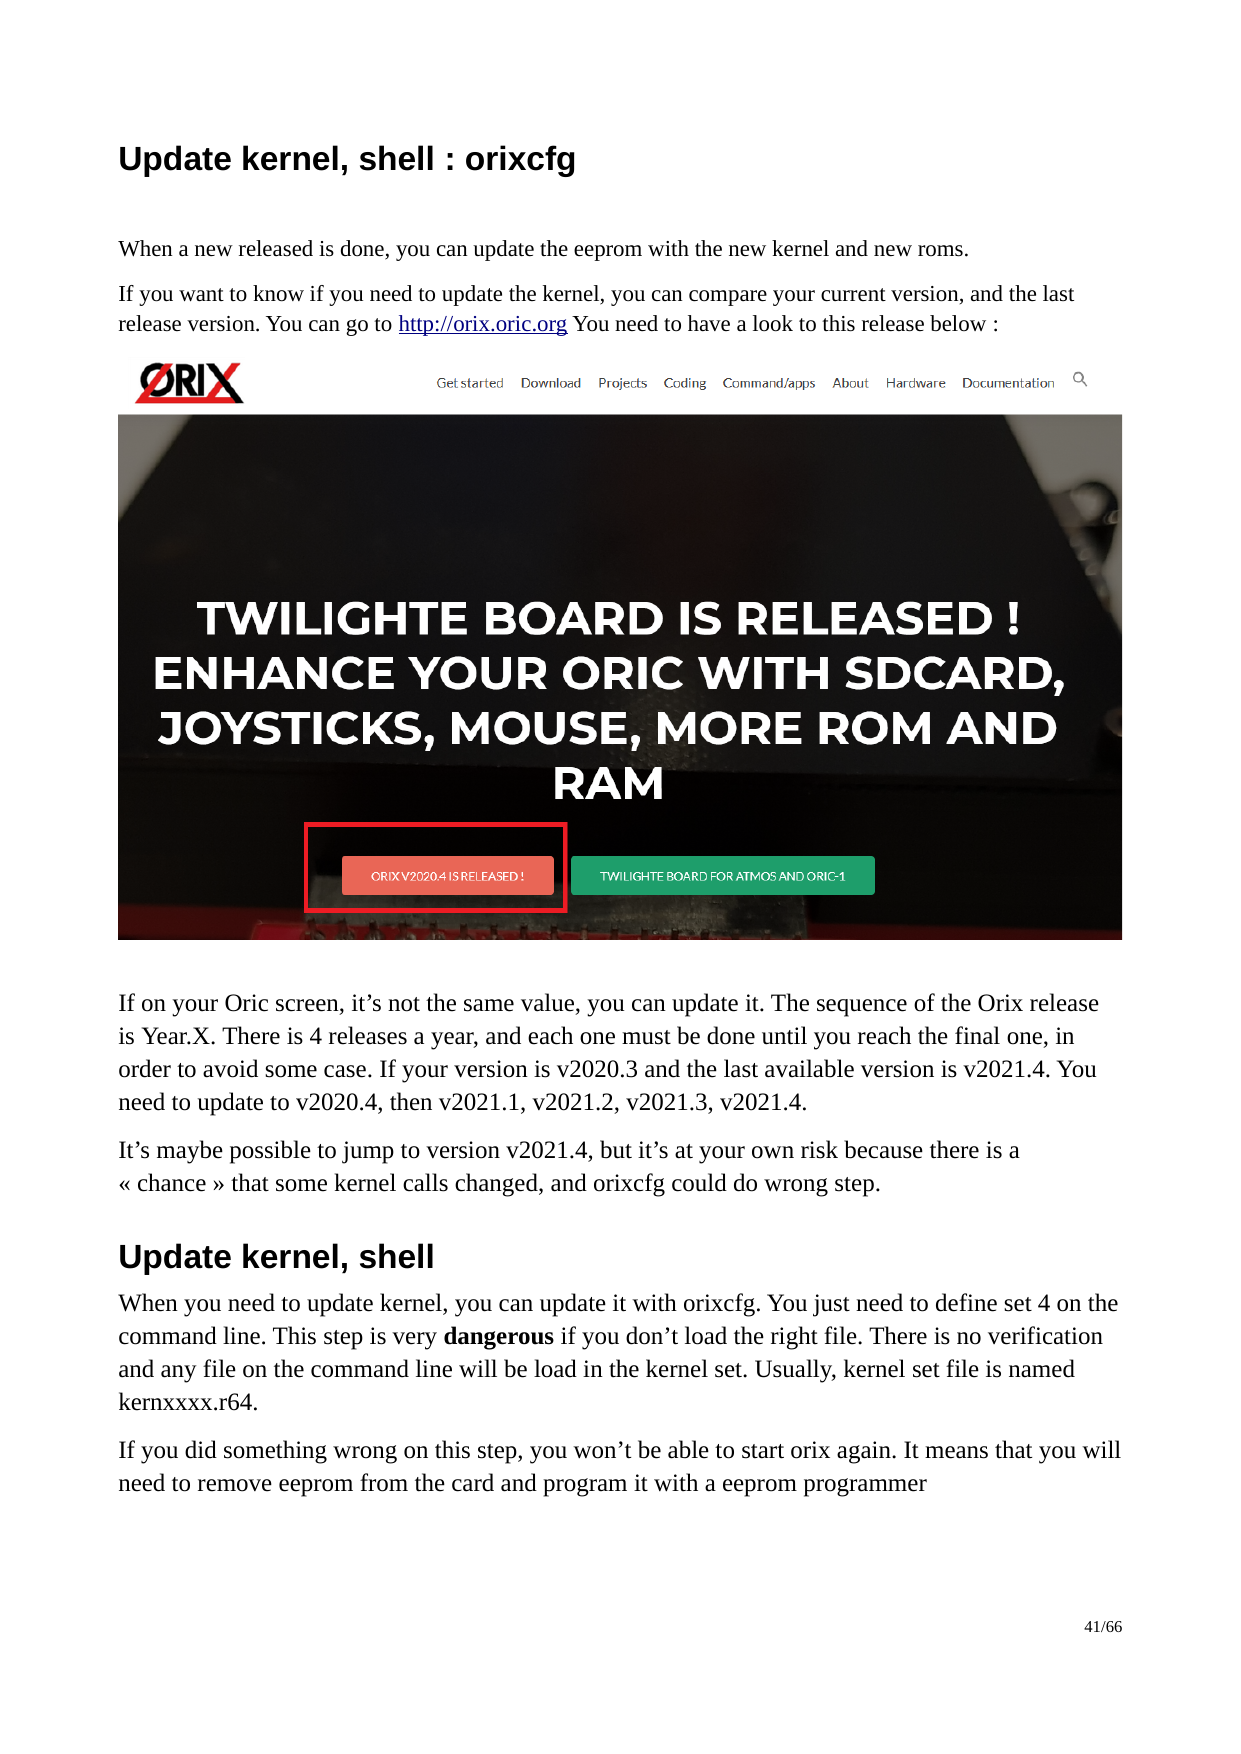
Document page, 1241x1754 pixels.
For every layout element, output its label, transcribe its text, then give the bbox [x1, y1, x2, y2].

text When a new released is done, you can update the eeprom with the new kernel and new roms. [118, 235, 1122, 261]
subtitle Update kernel, shell : orixcfg [118, 139, 1122, 178]
subtitle Update kernel, shell [118, 1237, 1122, 1275]
text It’s maybe possible to jump to version v2021.4, but it’s at your own risk because there is a « chance » that some kernel calls changed, and orixcfg could do wrong step. [118, 1135, 1122, 1197]
text When you need to update kernel, you can update it with orixcfg. You just need to define set 4 on the command line. This step is very dangerous if you don’t load the right file. There is no verification and any file on the command line will be load in the kernel set. Usually, kernel set file is named kernxxxx.r64. [118, 1288, 1122, 1416]
text If on your Oric screen, it’s not the same value, you can update it. The sequence of the Orix release is Year.X. There is 4 releases a year, and each one must be done until you reach the final one, in order to avoid some case. If your version is v2020.3 and the last available version is v2021.4. You need to update to v2020.4, then v2021.1, v2021.2, v2021.3, v2021.4. [118, 988, 1122, 1116]
text If you want to know if you need to update the kernel, you can compare your current version, and the last release version. You can go to http://orix.oric.org You need to have a look to this release below : [118, 280, 1122, 337]
picture [118, 355, 1123, 940]
text If you did something wrong on this step, you won’t be able to start orix again. It means that you will need to remove eeprom from the card and program it with a eeprom programmer [118, 1435, 1122, 1496]
